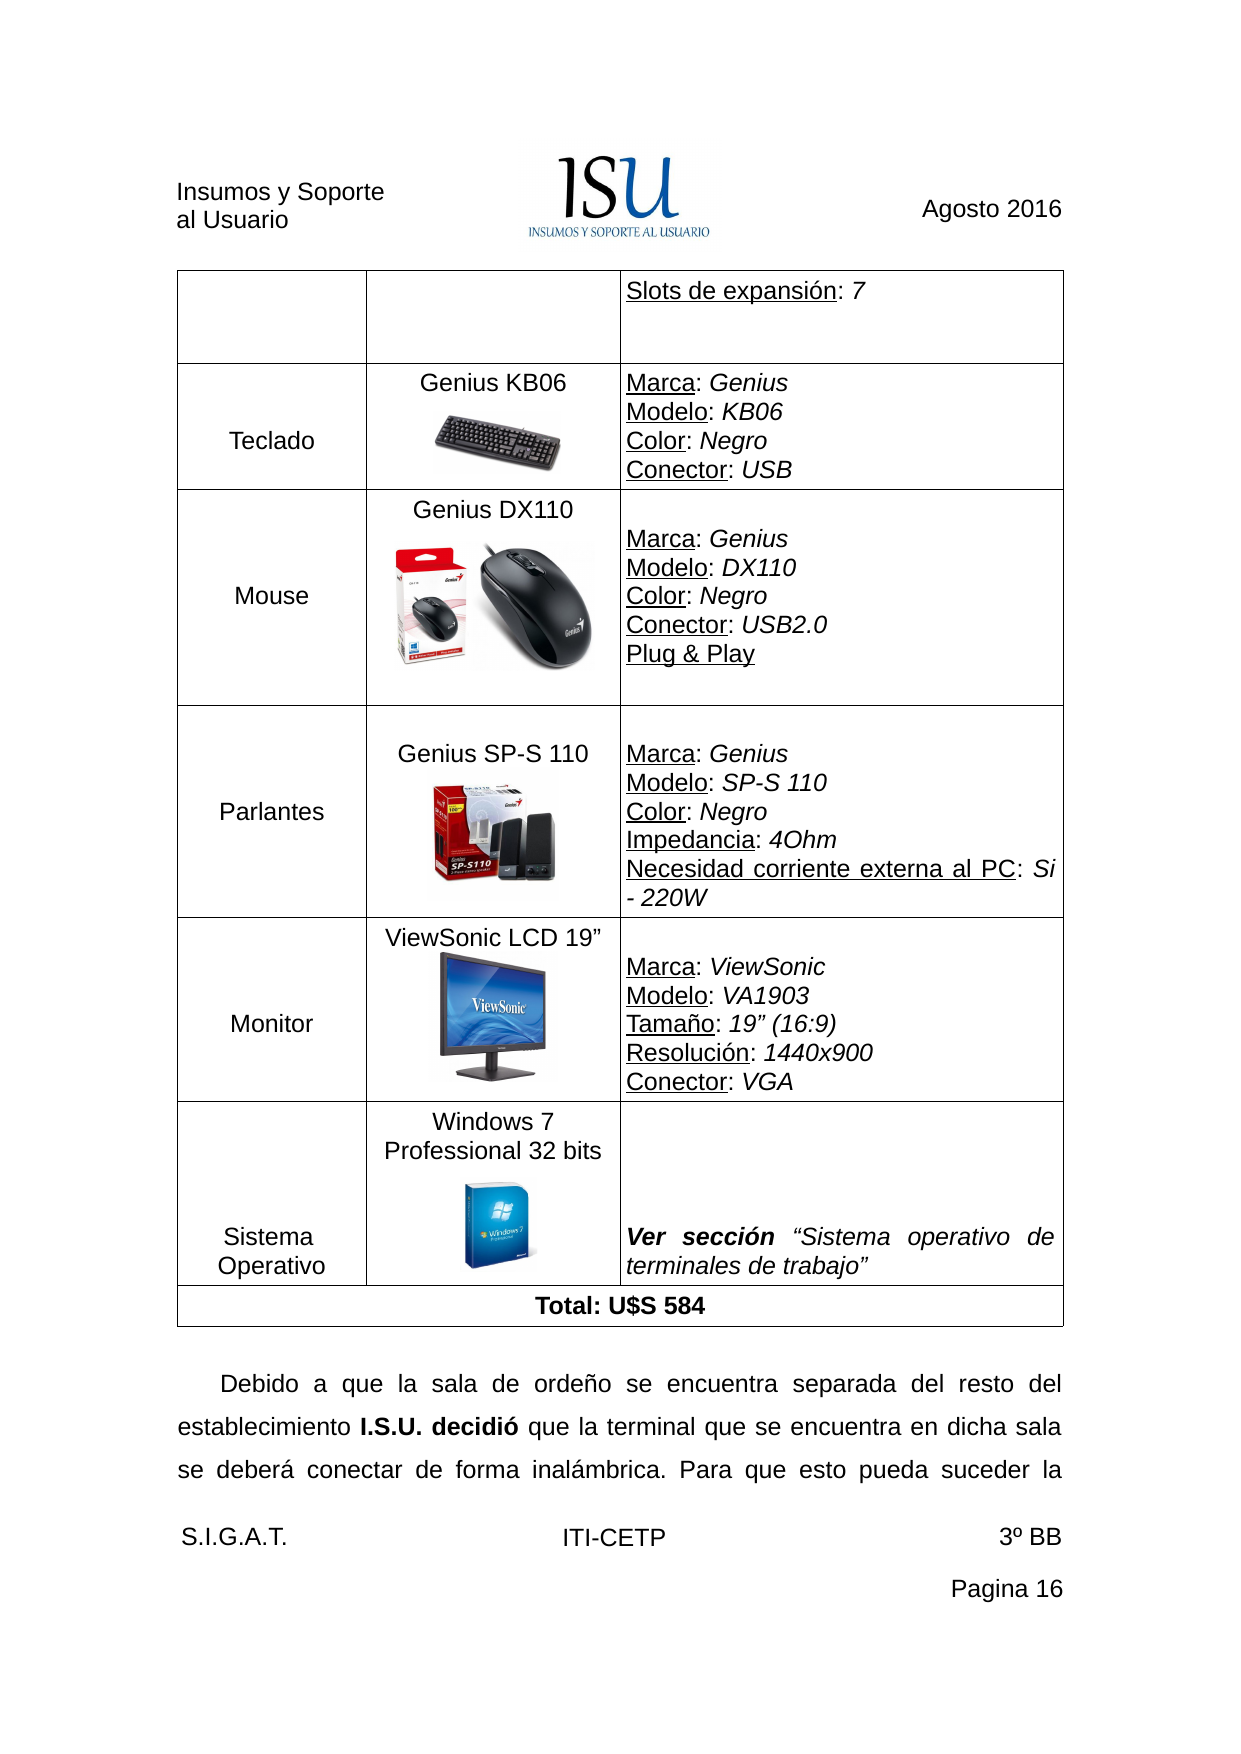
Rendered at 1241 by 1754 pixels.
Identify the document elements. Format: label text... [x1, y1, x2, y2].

table_cell ViewSonic LCD 19” [367, 918, 620, 1101]
table_cell Genius KB06 [367, 364, 620, 489]
table_cell Windows 7 Professional 32 bits [367, 1102, 620, 1285]
picture [393, 541, 596, 671]
table_cell [178, 271, 366, 363]
table_cell [367, 271, 620, 363]
picture [433, 411, 561, 474]
table_cell Genius DX110 [367, 490, 620, 704]
table_cell Marca: Genius Modelo: KB06 Color: Negro Conector: USB [621, 364, 1063, 489]
table_cell Total: U$S 584 [178, 1286, 1063, 1326]
picture [460, 1177, 538, 1272]
table_cell Monitor [178, 918, 366, 1101]
picture [426, 767, 560, 901]
table_cell Marca: Cougar Modelo: Mx200 Tamaño placa madre: Micro ATX / ATX Bahías 5.25”: 2 expuestas Bahías 3.5”: 6 escondidas Bahías 2.5”: 1 escondidas Panel I/O: USB3.0 x 1 USB2.0 x 1 Mic x 1 Audio x 1 Slots de expansión: 7 [621, 271, 1063, 363]
table_cell Teclado [178, 364, 366, 489]
table_cell Marca: Genius Modelo: DX110 Color: Negro Conector: USB2.0 Plug & Play [621, 490, 1063, 704]
table_cell Sistema Operativo [178, 1102, 366, 1285]
text Debido a que la sala de ordeño se encuentra separada del resto del establecimiento I.S.U. decidió que la terminal que se encuentra en dicha sala se deberá conectar de forma inalámbrica. Para que esto pueda suceder la [177, 1369, 1063, 1484]
picture [428, 951, 558, 1082]
table_cell Genius SP-S 110 [367, 706, 620, 917]
table_cell Parlantes [178, 706, 366, 917]
table_cell Ver sección “Sistema operativo de terminales de trabajo” [621, 1102, 1063, 1285]
table_cell Marca: ViewSonic Modelo: VA1903 Tamaño: 19” (16:9) Resolución: 1440x900 Conector: VGA [621, 918, 1063, 1101]
picture [517, 138, 723, 252]
table_cell Mouse [178, 490, 366, 704]
table_cell Marca: Genius Modelo: SP-S 110 Color: Negro Impedancia: 4Ohm Necesidad corriente externa al PC: Si - 220W [621, 706, 1063, 917]
